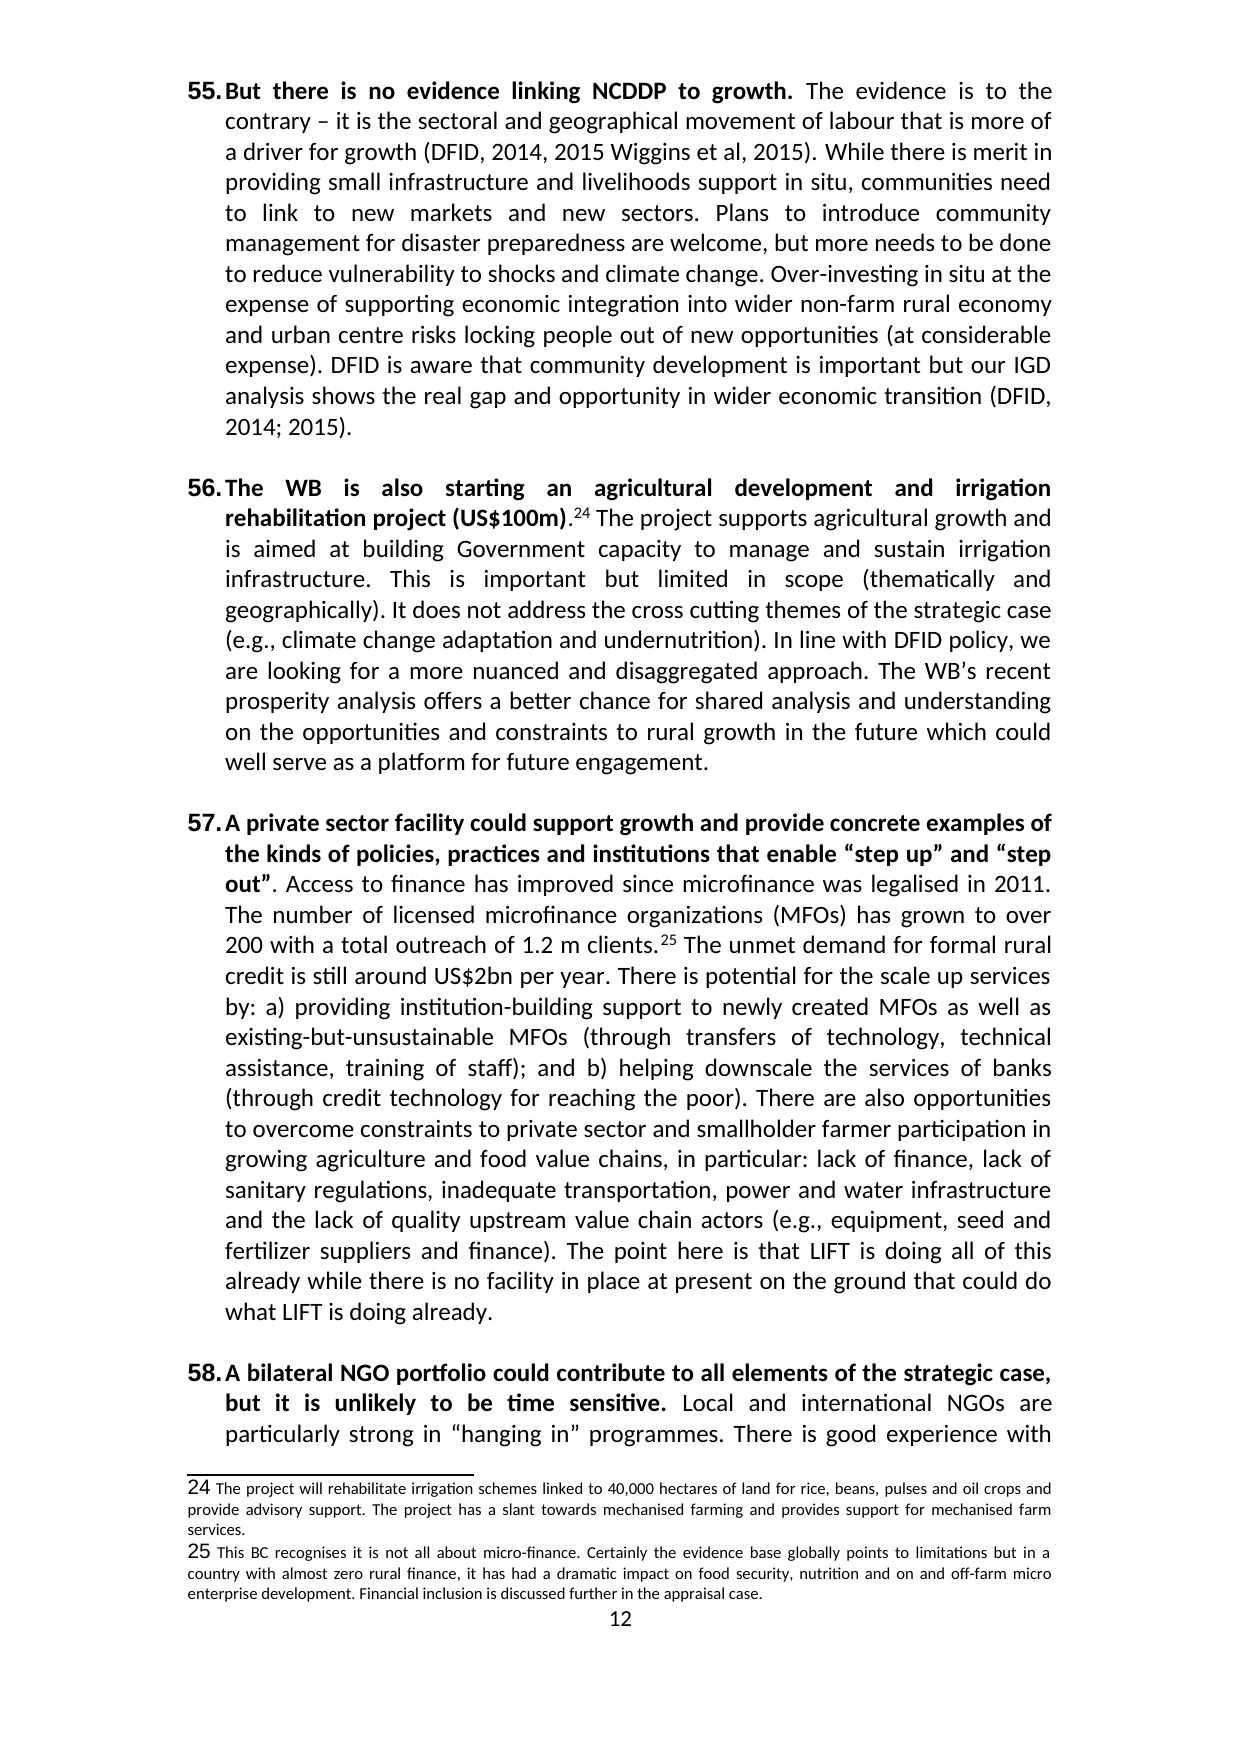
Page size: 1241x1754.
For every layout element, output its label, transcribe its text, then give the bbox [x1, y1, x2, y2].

list A private sector facility could support growth and provide concrete examples of the kinds of policies, practices and institutions that enable “step up” and “step out”. Access to finance has improved since microfinance was legalised in 2011. The number of licensed microfinance organizations (MFOs) has grown to over 200 with a total outreach of 1.2 m clients. The unmet demand for formal rural credit is still around US$2bn per year. There is potential for the scale up services by: a) providing institution-building support to newly created MFOs as well as existing-but-unsustainable MFOs (through transfers of technology, technical assistance, training of staff); and b) helping downscale the services of banks (through credit technology for reaching the poor). There are also opportunities to overcome constraints to private sector and smallholder farmer participation in growing agriculture and food value chains, in particular: lack of finance, lack of sanitary regulations, inadequate transportation, power and water infrastructure and the lack of quality upstream value chain actors (e.g., equipment, seed and fertilizer suppliers and finance). The point here is that LIFT is doing all of this already while there is no facility in place at present on the ground that could do what LIFT is doing already. [187, 807, 1053, 1326]
list A bilateral NGO portfolio could contribute to all elements of the strategic case, but it is unlikely to be time sensitive. Local and international NGOs are particularly strong in “hanging in” programmes. There is good experience with [187, 1357, 1053, 1448]
list The WB is also starting an agricultural development and irrigation rehabilitation project (US$100m). The project supports agricultural growth and is aimed at building Government capacity to manage and sustain irrigation infrastructure. This is important but limited in scope (thematically and geographically). It does not address the cross cutting themes of the strategic case (e.g., climate change adaptation and undernutrition). In line with DFID policy, we are looking for a more nuanced and disaggregated approach. The WB’s recent prosperity analysis offers a better chance for shared analysis and understanding on the opportunities and constraints to rural growth in the future which could well serve as a platform for future engagement. [187, 472, 1053, 777]
list The project will rehabilitate irrigation schemes linked to 40,000 hectares of land for rice, beans, pulses and oil crops and provide advisory support. The project has a slant towards mechanised farming and provides support for mechanised farm services. [187, 1475, 1053, 1539]
list But there is no evidence linking NCDDP to growth. The evidence is to the contrary – it is the sectoral and geographical movement of labour that is more of a driver for growth (DFID, 2014, 2015 Wiggins et al, 2015). While there is merit in providing small infrastructure and livelihoods support in situ, communities need to link to new markets and new sectors. Plans to introduce community management for disaster preparedness are welcome, but more needs to be done to reduce vulnerability to shocks and climate change. Over-investing in situ at the expense of supporting economic integration into wider non-farm rural economy and urban centre risks locking people out of new opportunities (at considerable expense). DFID is aware that community development is important but our IGD analysis shows the real gap and opportunity in wider economic transition (DFID, 2014; 2015). [187, 75, 1053, 441]
list This BC recognises it is not all about micro-finance. Certainly the evidence base globally points to limitations but in a country with almost zero rural finance, it has had a dramatic impact on food security, nutrition and on and off-farm micro enterprise development. Financial inclusion is discussed further in the appraisal case. [187, 1539, 1053, 1604]
